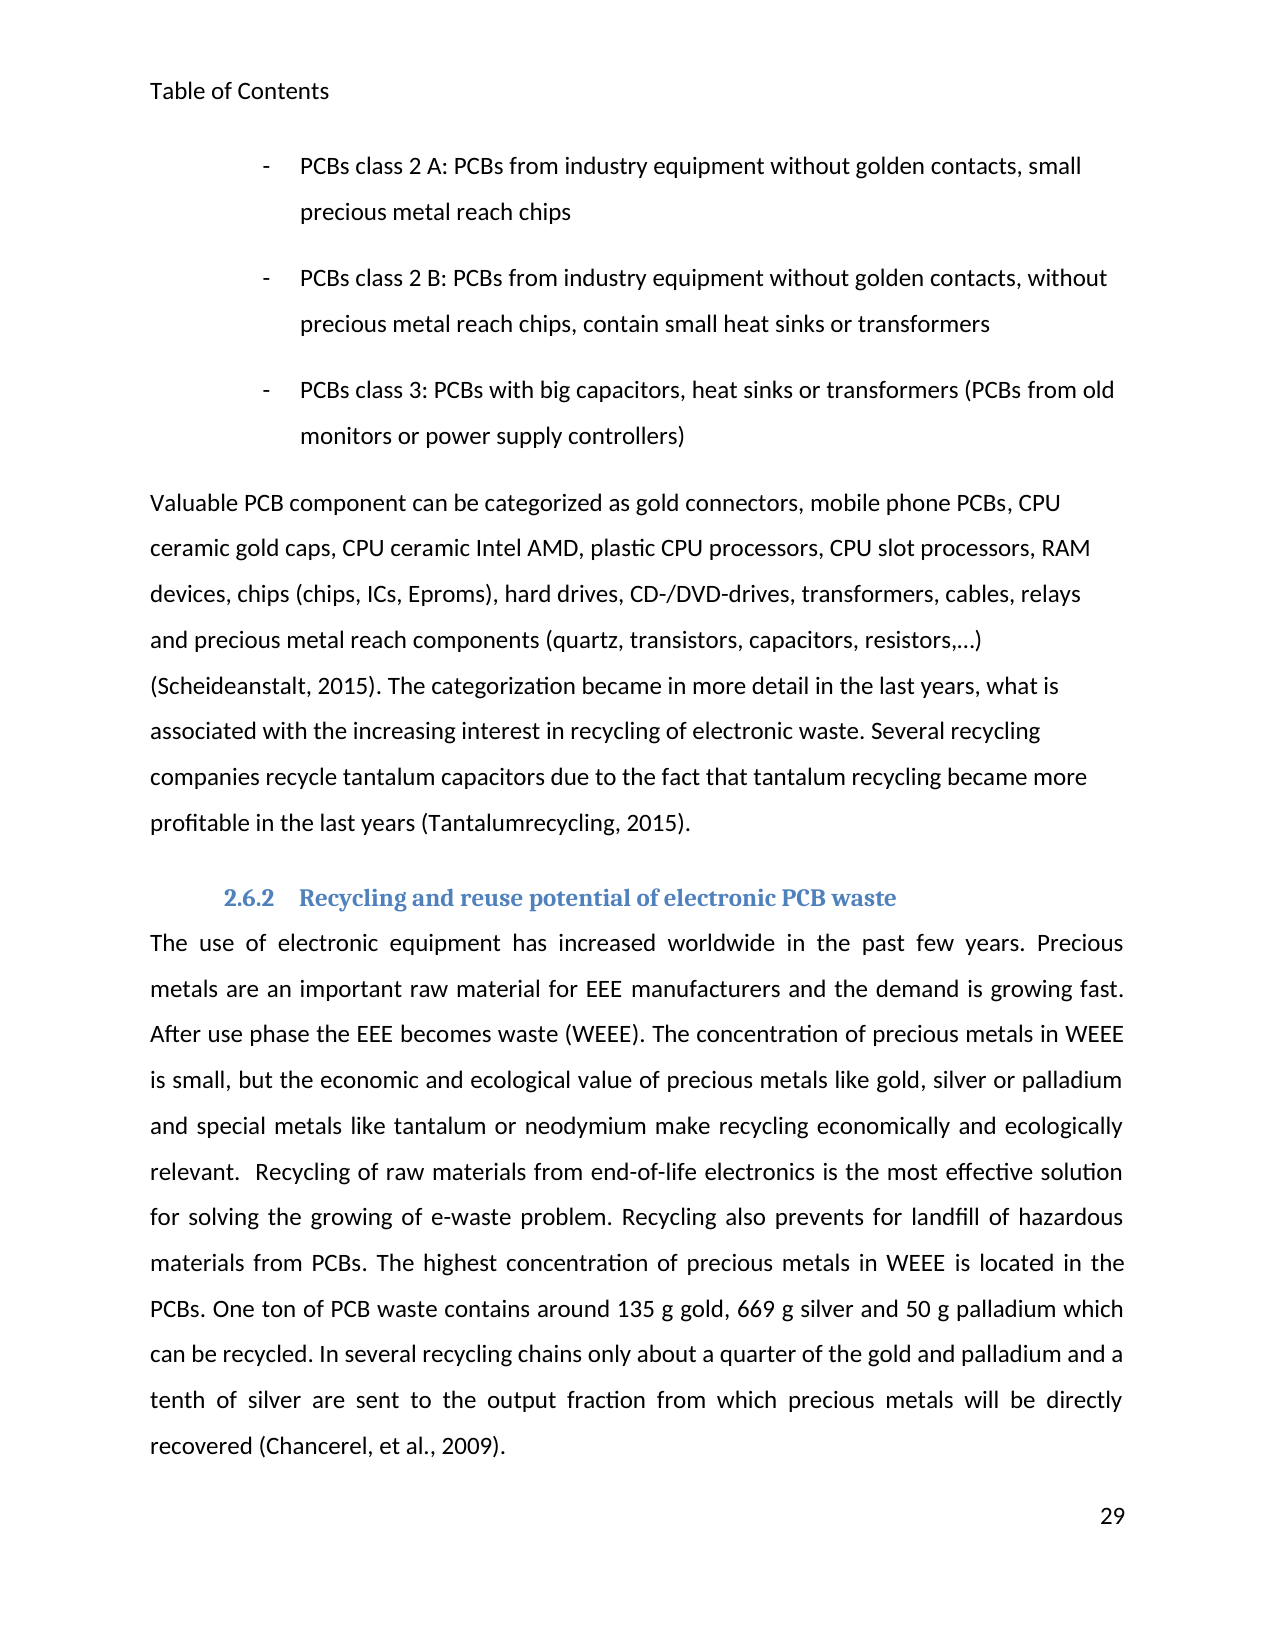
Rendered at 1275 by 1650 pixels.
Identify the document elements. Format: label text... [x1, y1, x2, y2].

text The use of electronic equipment has increased worldwide in the past few years. Precious metals are an important raw material for EEE manufacturers and the demand is growing fast. After use phase the EEE becomes waste (WEEE). The concentration of precious metals in WEEE is small, but the economic and ecological value of precious metals like gold, silver or palladium and special metals like tantalum or neodymium make recycling economically and ecologically relevant. Recycling of raw materials from end-of-life electronics is the most effective solution for solving the growing of e-waste problem. Recycling also prevents for landfill of hazardous materials from PCBs. The highest concentration of precious metals in WEEE is located in the PCBs. One ton of PCB waste contains around 135 g gold, 669 g silver and 50 g palladium which can be recycled. In several recycling chains only about a quarter of the gold and palladium and a tenth of silver are sent to the output fraction from which precious metals will be directly recovered (Chancerel, et al., 2009). [150, 927, 1125, 1461]
text Valuable PCB component can be categorized as gold connectors, mobile phone PCBs, CPU ceramic gold caps, CPU ceramic Intel AMD, plastic CPU processors, CPU slot processors, RAM devices, chips (chips, ICs, Eproms), hard drives, CD-/DVD-drives, transformers, cables, relays and precious metal reach components (quartz, transistors, capacitors, resistors,…) (Scheideanstalt, 2015). The categorization became in more detail in the last years, what is associated with the increasing interest in recycling of electronic waste. Several recycling companies recycle tantalum capacitors due to the fact that tantalum recycling became more profitable in the last years (Tantalumrecycling, 2015). [150, 487, 1125, 837]
list PCBs class 2 B: PCBs from industry equipment without golden contacts, without precious metal reach chips, contain small heat sinks or transformers [262, 262, 1125, 338]
list PCBs class 2 A: PCBs from industry equipment without golden contacts, small precious metal reach chips [262, 150, 1125, 226]
list PCBs class 3: PCBs with big capacitors, heat sinks or transformers (PCBs from old monitors or power supply controllers) [262, 374, 1125, 451]
subtitle Recycling and reuse potential of electronic PCB waste [224, 884, 1125, 913]
